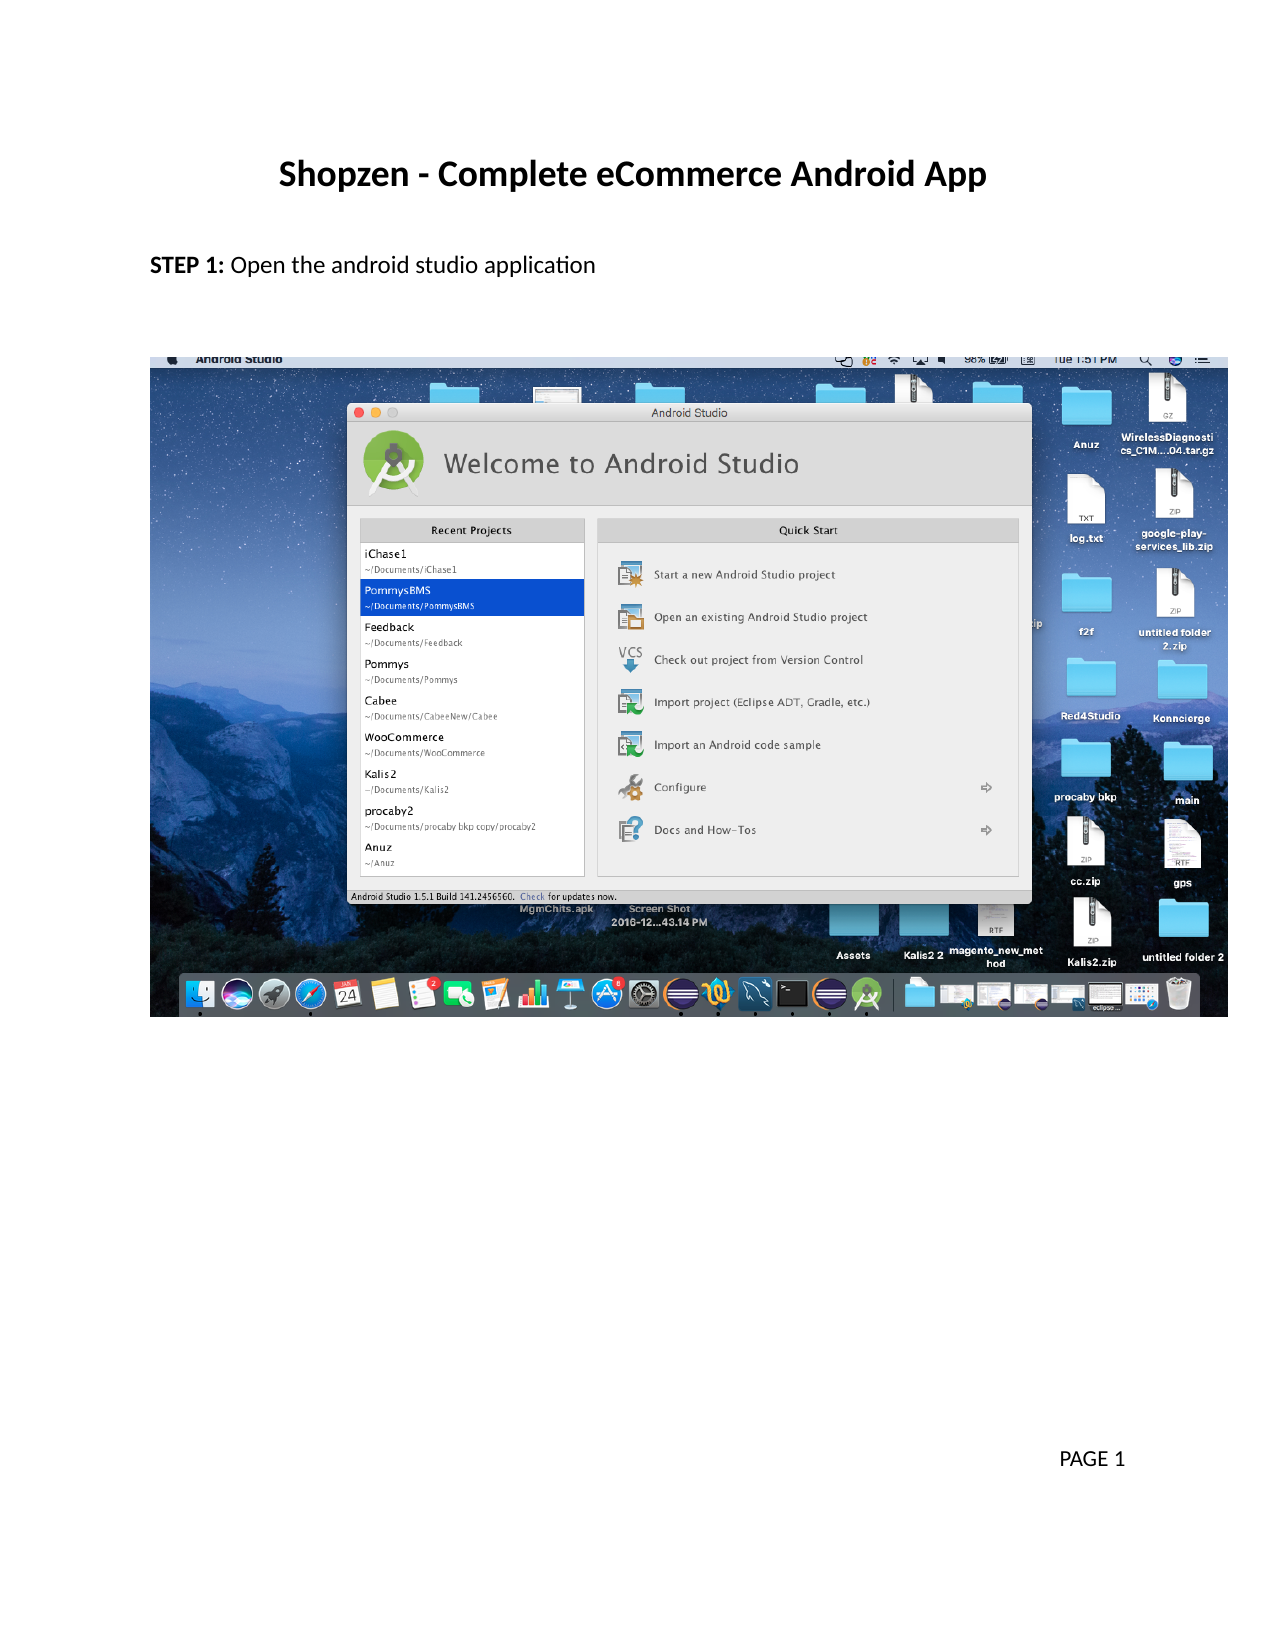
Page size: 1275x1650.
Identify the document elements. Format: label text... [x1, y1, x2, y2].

text STEP 1: Open the android studio application [150, 249, 1125, 279]
picture [150, 357, 1228, 1017]
